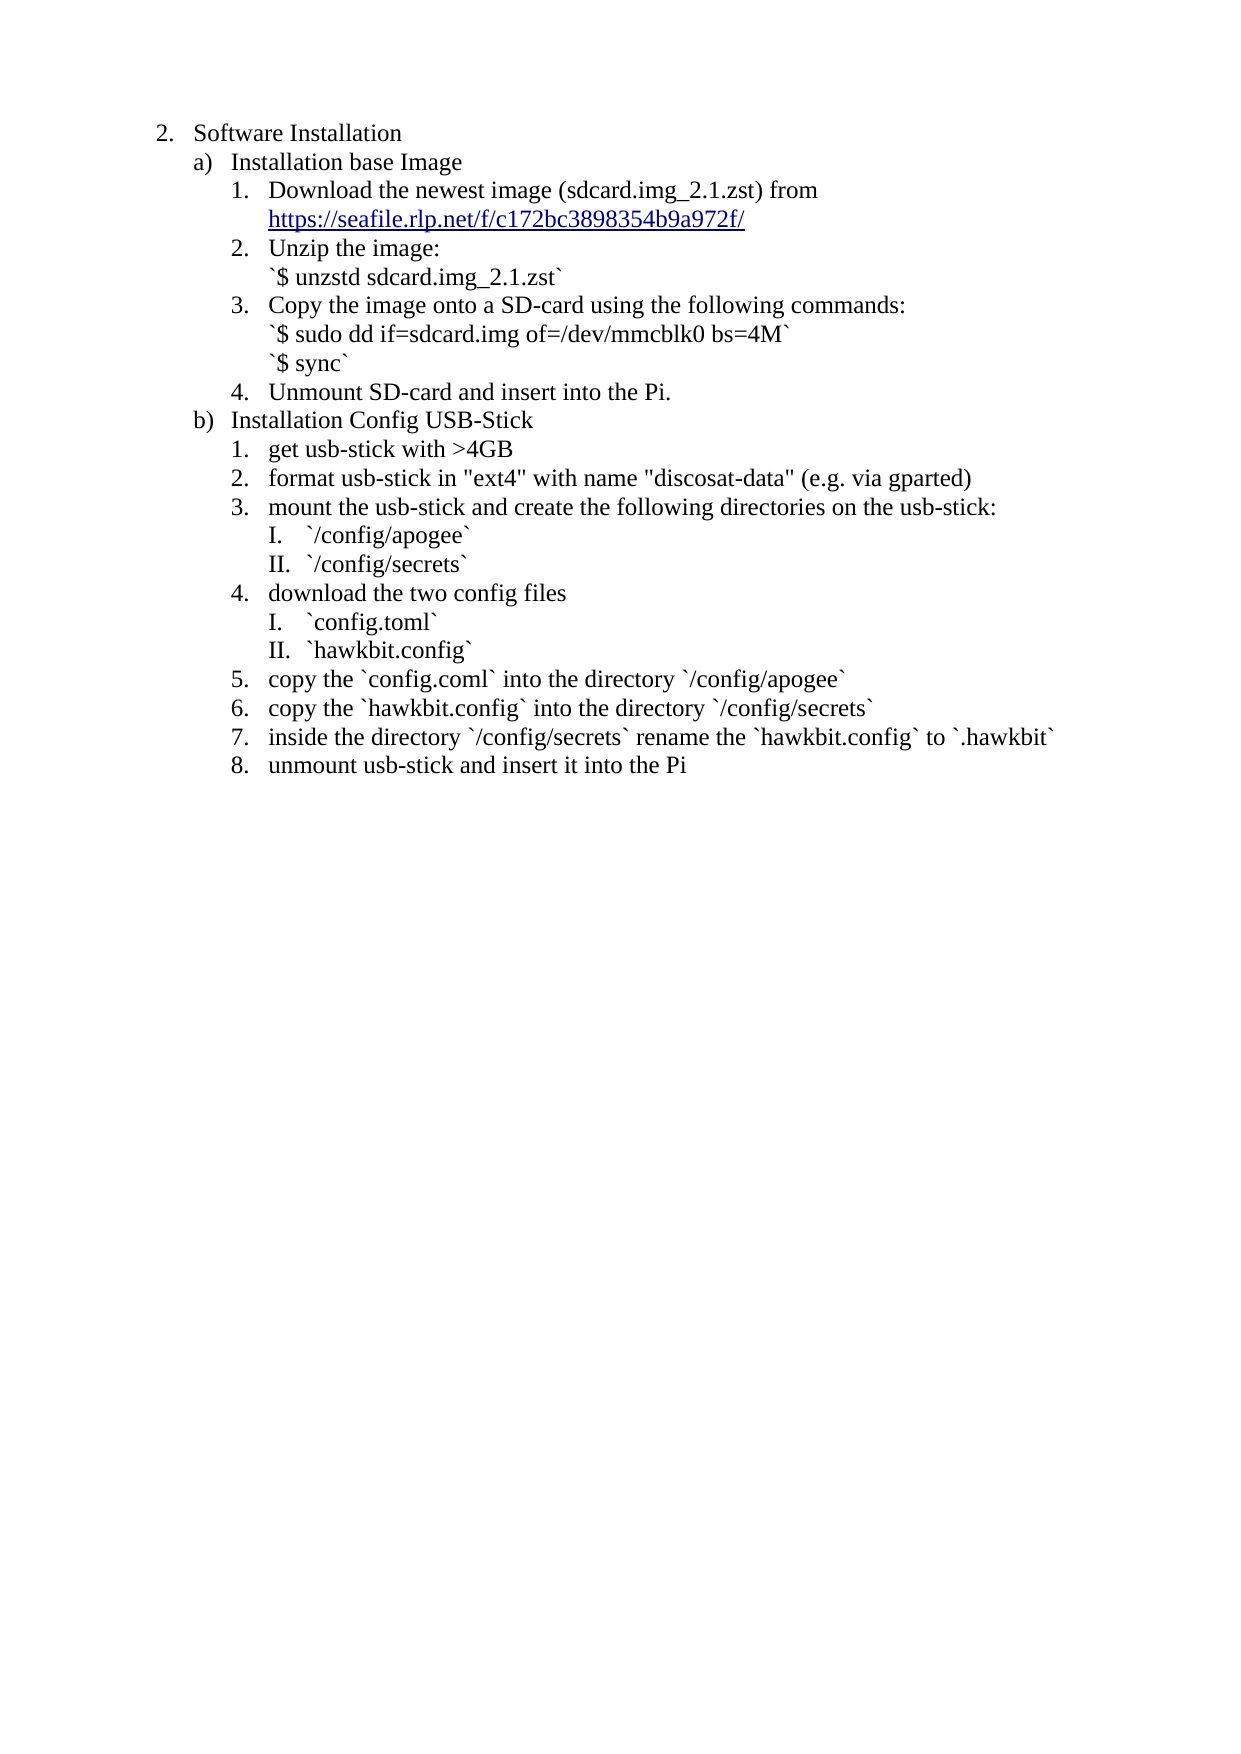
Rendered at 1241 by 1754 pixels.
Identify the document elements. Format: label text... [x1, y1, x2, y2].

list Copy the image onto a SD-card using the following commands: `$ sudo dd if=sdcard.img of=/dev/mmcblk0 bs=4M` `$ sync` [231, 291, 1122, 377]
list Unmount SD-card and insert into the Pi. [231, 377, 1122, 406]
list inside the directory `/config/secrets` rename the `hawkbit.config` to `.hawkbit` [231, 722, 1122, 751]
list `hawkbit.config` [268, 636, 1122, 664]
list `config.toml` [268, 607, 1122, 636]
list copy the `hawkbit.config` into the directory `/config/secrets` [231, 693, 1122, 722]
list format usb-stick in "ext4" with name "discosat-data" (e.g. via gparted) [231, 463, 1122, 492]
list mount the usb-stick and create the following directories on the usb-stick: [231, 492, 1122, 521]
list get usb-stick with >4GB [231, 434, 1122, 463]
list `/config/apogee` [268, 521, 1122, 549]
list Installation base Image [193, 147, 1122, 176]
list Unzip the image: `$ unzstd sdcard.img_2.1.zst` [231, 233, 1122, 291]
list unmount usb-stick and insert it into the Pi [231, 751, 1122, 779]
list download the two config files [231, 578, 1122, 607]
list Installation Config USB-Stick [193, 406, 1122, 434]
list Download the newest image (sdcard.img_2.1.zst) from https://seafile.rlp.net/f/c172bc3898354b9a972f/ [231, 176, 1122, 233]
list `/config/secrets` [268, 549, 1122, 578]
list copy the `config.coml` into the directory `/config/apogee` [231, 664, 1122, 693]
list Software Installation [156, 118, 1122, 147]
